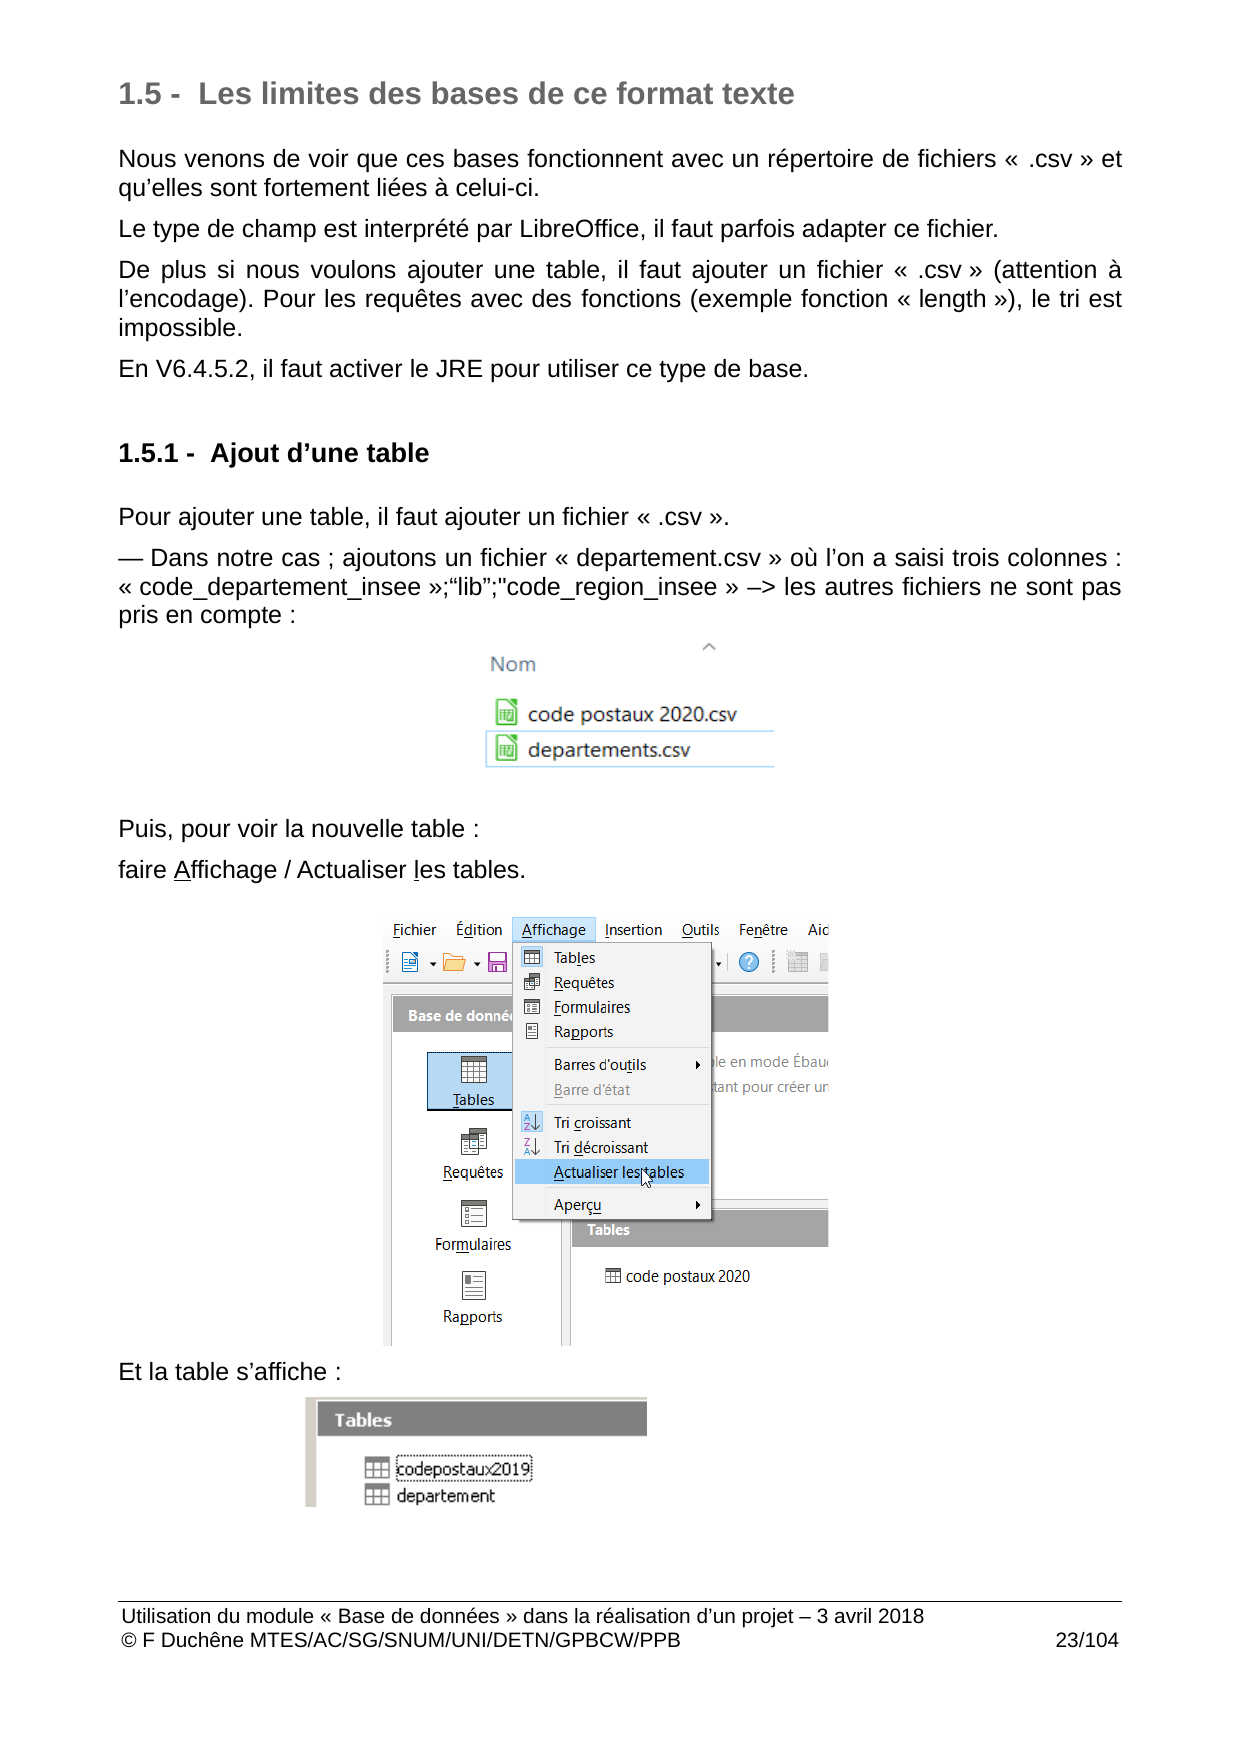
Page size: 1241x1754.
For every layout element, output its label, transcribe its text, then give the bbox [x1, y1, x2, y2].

text Le type de champ est interprété par LibreOffice, il faut parfois adapter ce fichier. [118, 214, 1122, 243]
subtitle Les limites des bases de ce format texte [118, 75, 1122, 111]
subtitle Ajout d’une table [118, 437, 1122, 468]
text Pour ajouter une table, il faut ajouter un fichier « .csv ». [118, 501, 1122, 530]
picture [383, 908, 829, 1346]
picture [466, 641, 774, 782]
text En V6.4.5.2, il faut activer le JRE pour utiliser ce type de base. [118, 354, 1122, 383]
text De plus si nous voulons ajouter une table, il faut ajouter un fichier « .csv » (attention à l’encodage). Pour les requêtes avec des fonctions (exemple fonction « length »), le tri est impossible. [118, 255, 1122, 341]
text faire Affichage / Actualiser les tables. [118, 855, 1122, 884]
text Puis, pour voir la nouvelle table : [118, 814, 1122, 843]
text Et la table s’affiche : [118, 1356, 1122, 1385]
picture [293, 1397, 647, 1507]
text Nous venons de voir que ces bases fonctionnent avec un répertoire de fichiers « .csv » et qu’elles sont fortement liées à celui-ci. [118, 144, 1122, 201]
text — Dans notre cas ; ajoutons un fichier « departement.csv » où l’on a saisi trois colonnes : « code_departement_insee »;“lib”;"code_region_insee » –> les autres fichiers ne sont pas pris en compte : [118, 543, 1122, 629]
